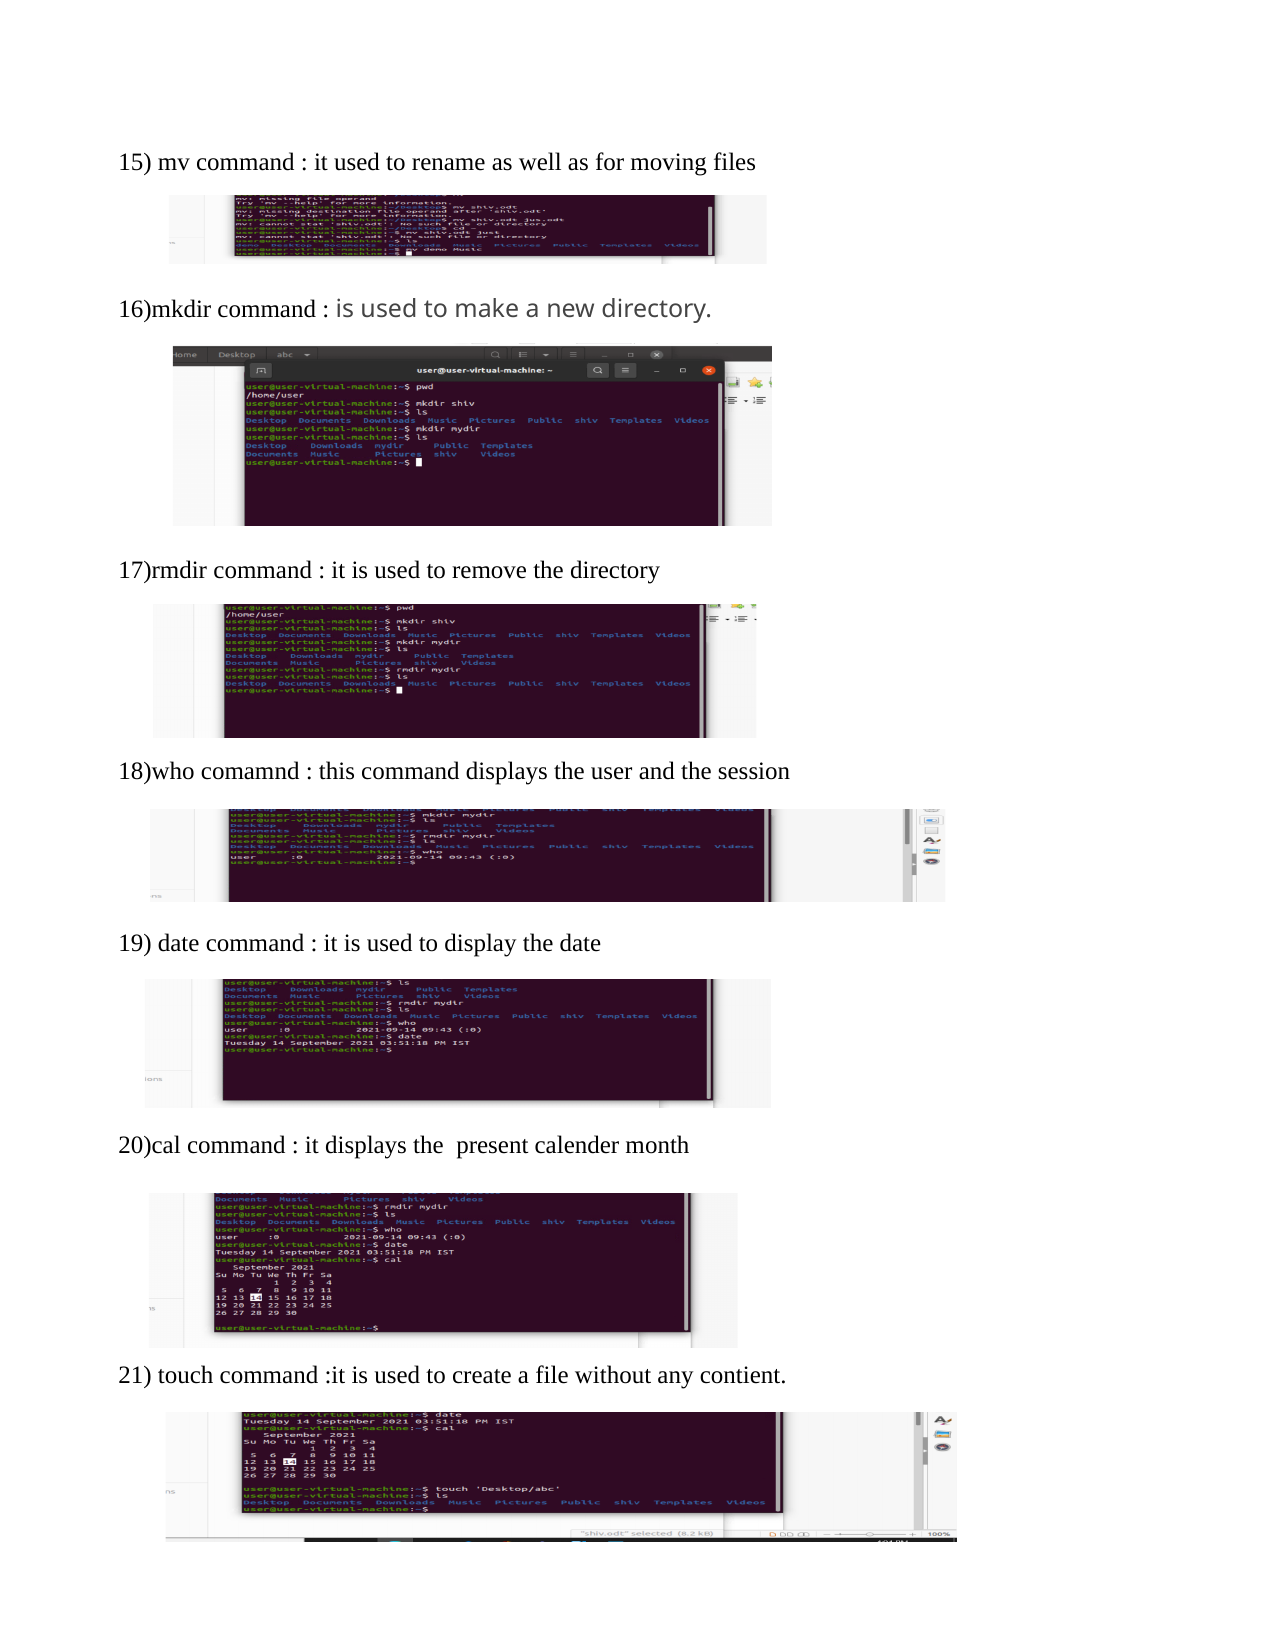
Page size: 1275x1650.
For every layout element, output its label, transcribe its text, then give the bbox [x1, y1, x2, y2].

picture [172, 343, 772, 526]
picture [148, 1193, 738, 1348]
picture [150, 809, 946, 902]
text 18)who comamnd : this command displays the user and the session [118, 756, 1157, 785]
picture [144, 979, 771, 1108]
text 15) mv command : it used to rename as well as for moving files [118, 147, 1157, 176]
text 19) date command : it is used to display the date [118, 928, 1157, 957]
text 20)cal command : it displays the present calender month [118, 1130, 1157, 1158]
picture [168, 205, 767, 264]
text 21) touch command :it is used to create a file without any contient. [118, 1360, 1157, 1388]
text 17)rmdir command : it is used to remove the directory [118, 555, 1157, 583]
picture [165, 1430, 957, 1542]
text 16)mkdir command : is used to make a new directory. [118, 291, 1157, 325]
picture [153, 604, 757, 738]
